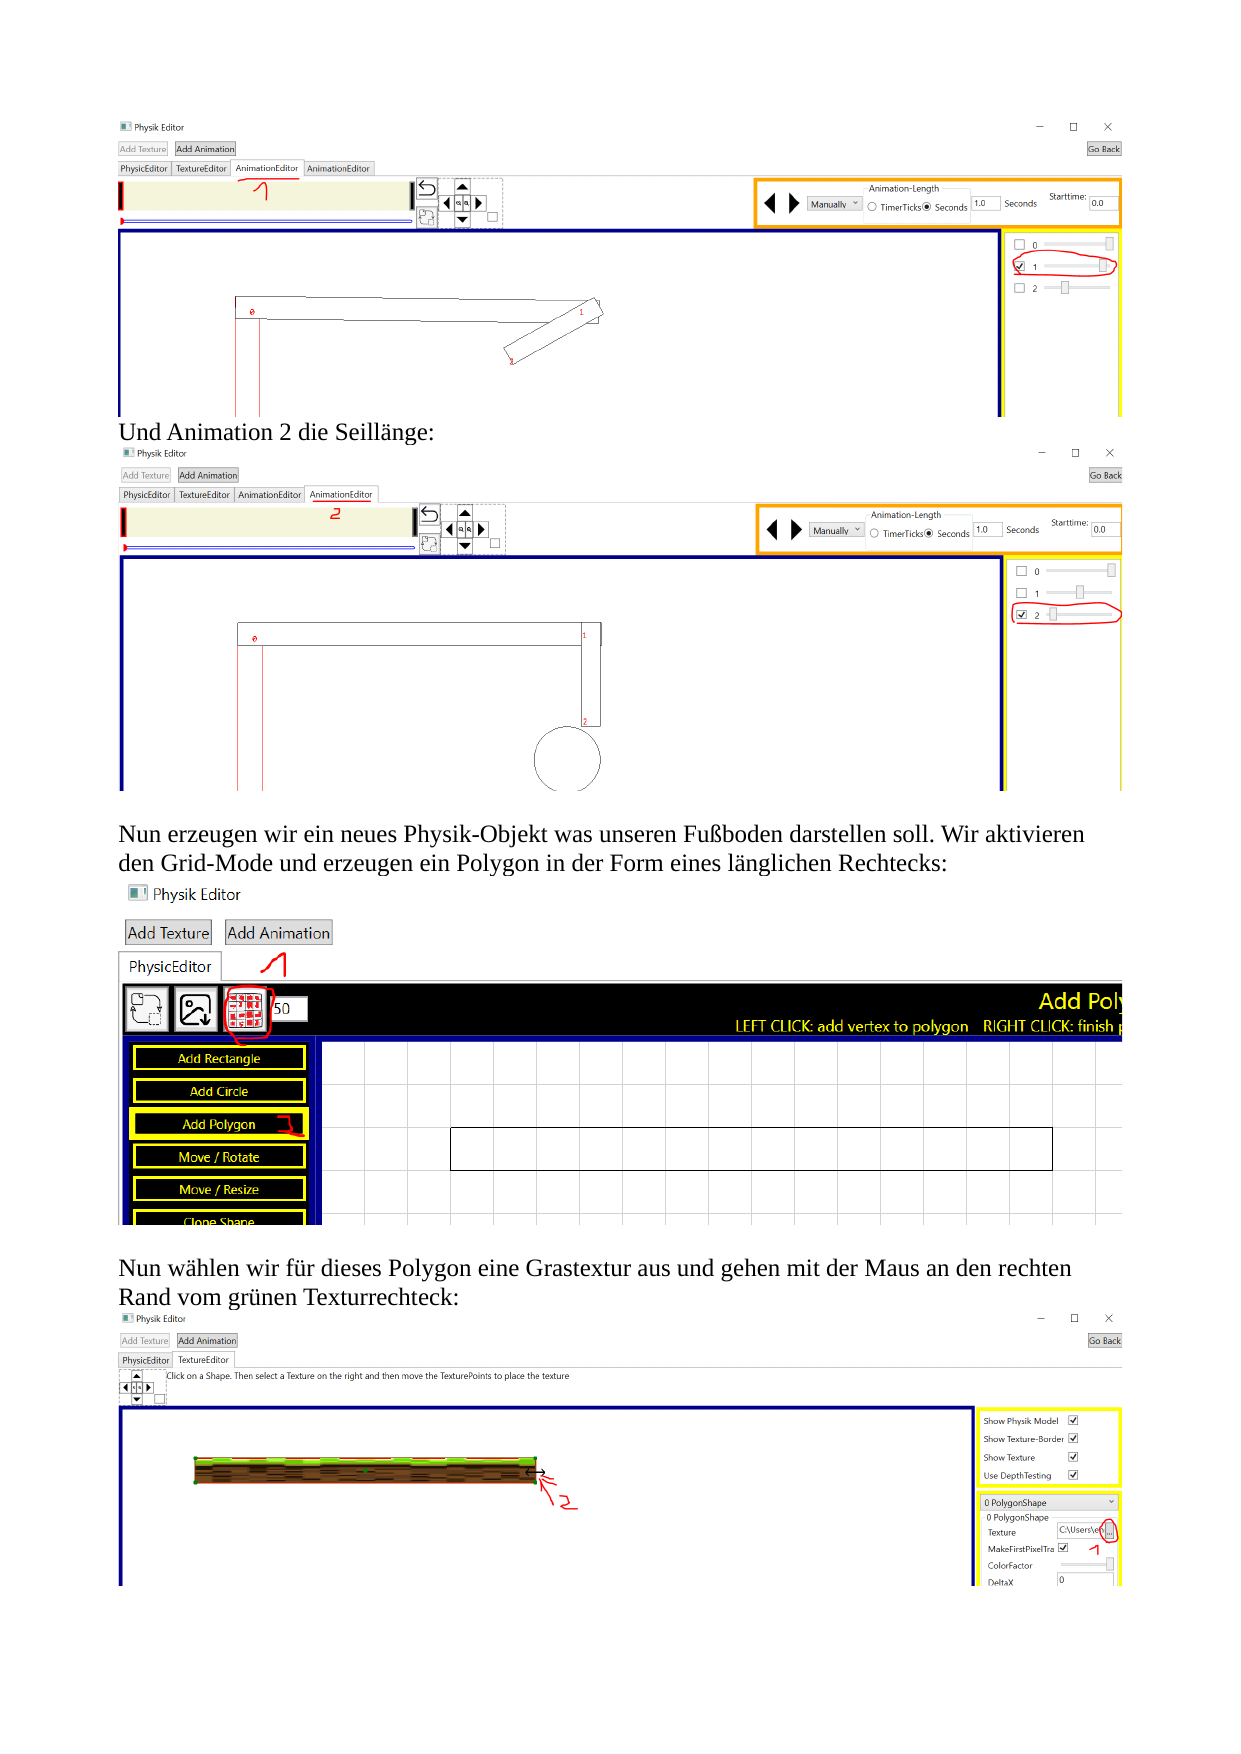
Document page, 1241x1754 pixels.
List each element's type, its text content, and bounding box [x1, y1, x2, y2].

picture [118, 118, 1123, 417]
text Nun wählen wir für dieses Polygon eine Grastextur aus und gehen mit der Maus an den rechten Rand vom grünen Texturrechteck: [118, 1253, 1122, 1310]
text Nun erzeugen wir ein neues Physik-Objekt was unseren Fußboden darstellen soll. Wir aktivieren den Grid-Mode und erzeugen ein Polygon in der Form eines länglichen Rechtecks: [118, 819, 1122, 876]
picture [118, 1310, 1123, 1586]
text Und Animation 2 die Seillänge: [118, 417, 1122, 445]
picture [118, 876, 1123, 1225]
picture [118, 445, 1123, 791]
